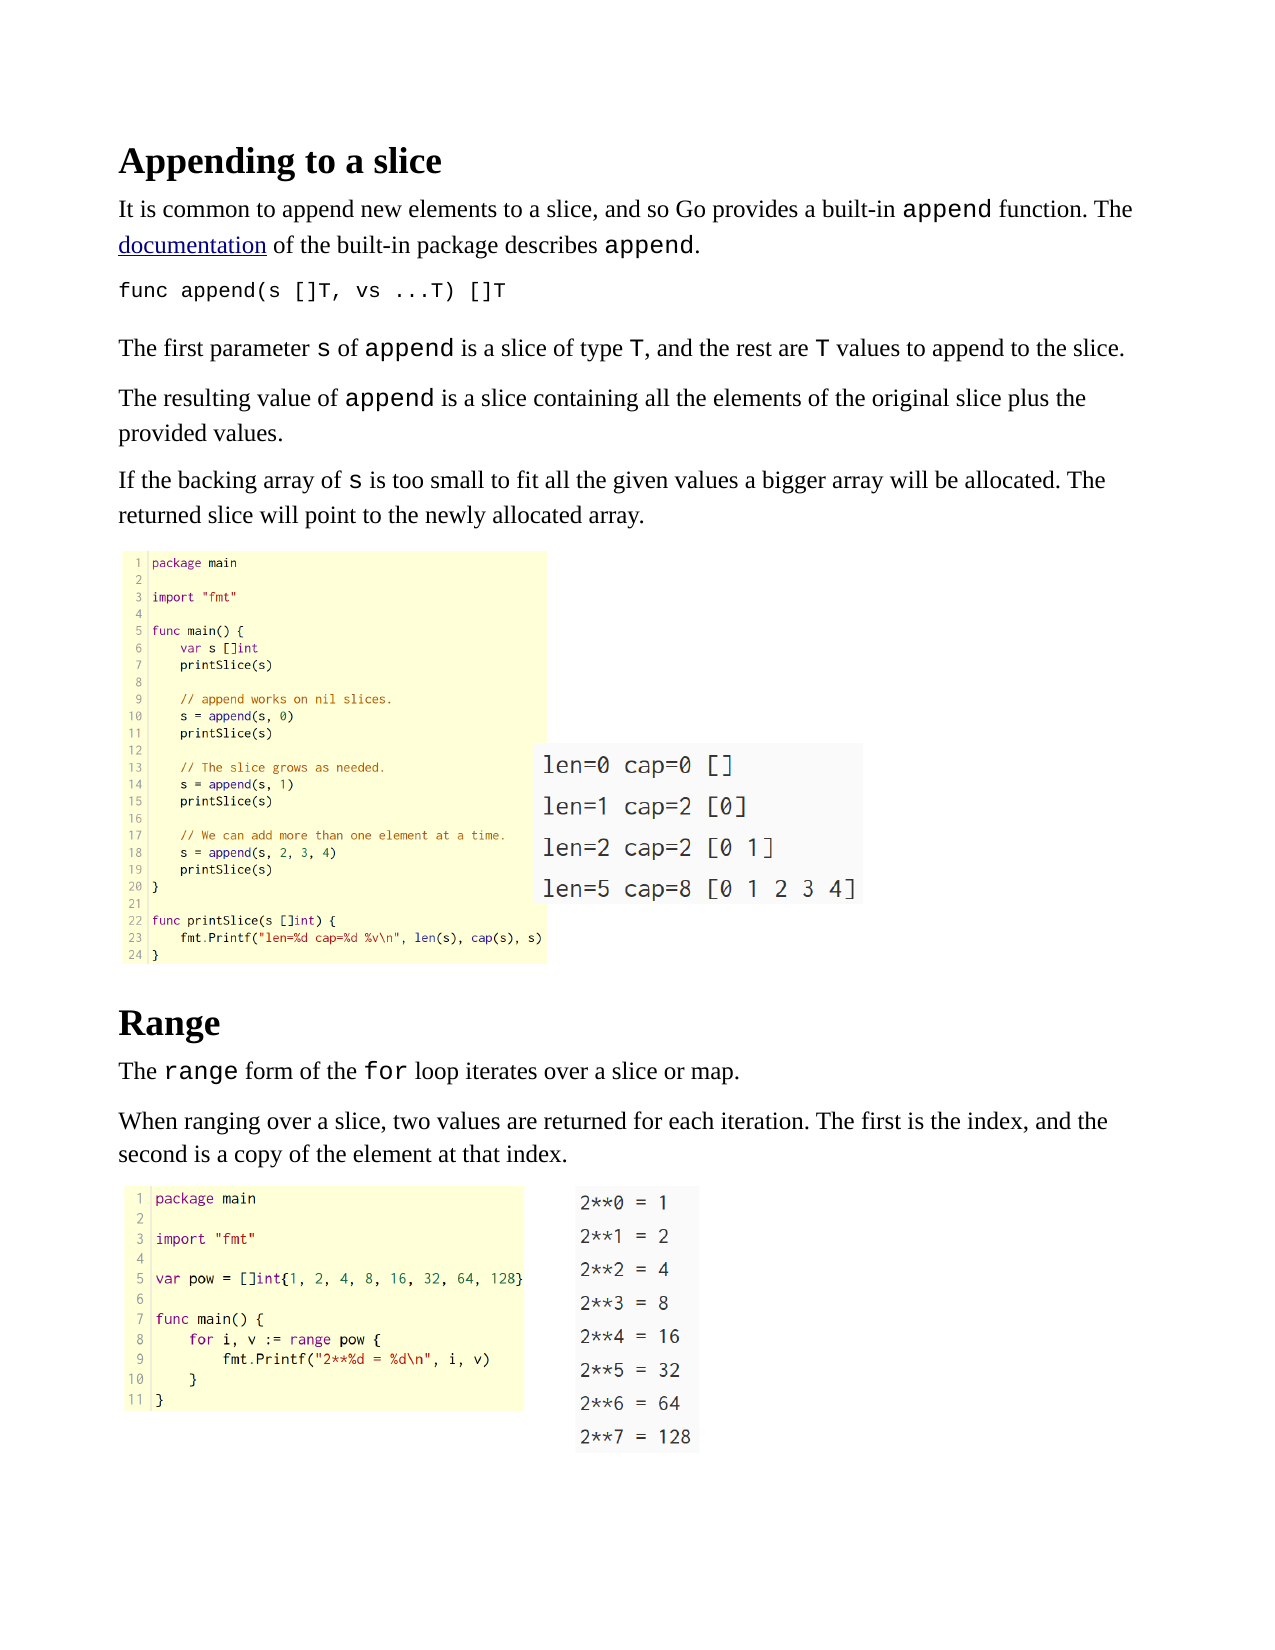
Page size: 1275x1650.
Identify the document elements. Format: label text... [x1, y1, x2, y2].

text The resulting value of append is a slice containing all the elements of the original slice plus the provided values. [118, 383, 1157, 447]
text If the backing array of s is too small to fit all the given values a bigger array will be allocated. The returned slice will point to the newly allocated array. [118, 466, 1157, 529]
picture [124, 1186, 525, 1411]
subtitle Appending to a slice [118, 139, 1157, 182]
text The first parameter s of append is a slice of type T, and the rest are T values to append to the slice. [118, 333, 1157, 364]
picture [122, 551, 863, 964]
text When ranging over a slice, two values are returned for each iteration. The first is the index, and the second is a copy of the element at that index. [118, 1106, 1157, 1168]
subtitle Range [118, 1000, 1157, 1043]
picture [575, 1186, 700, 1453]
text It is common to append new elements to a slice, and so Go provides a built-in append function. The documentation of the built-in package describes append. [118, 194, 1157, 261]
text func append(s []T, vs ...T) []T [118, 280, 1157, 303]
text The range form of the for loop iterates over a slice or map. [118, 1056, 1157, 1087]
